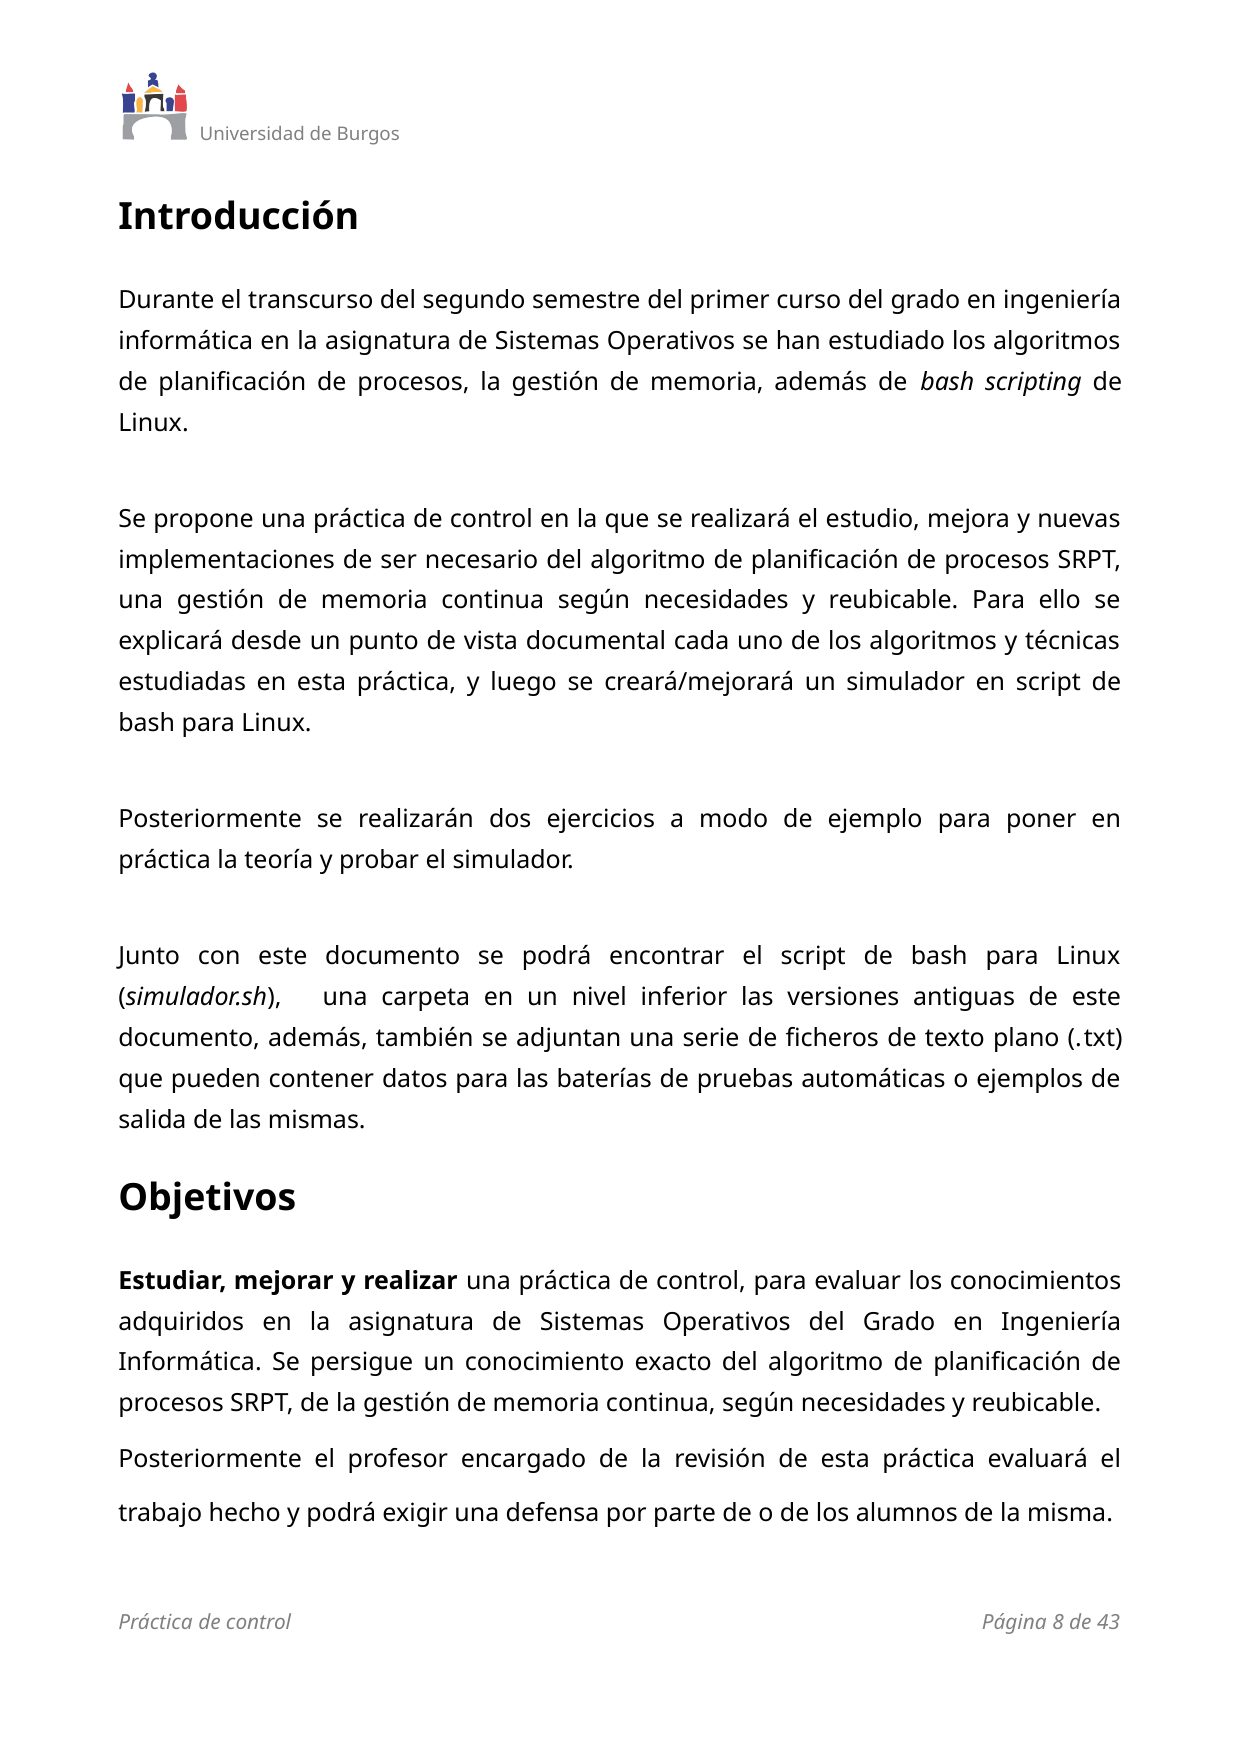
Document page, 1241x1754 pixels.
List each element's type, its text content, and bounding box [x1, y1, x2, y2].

subtitle Objetivos [118, 1170, 1122, 1221]
text Durante el transcurso del segundo semestre del primer curso del grado en ingeniería informática en la asignatura de Sistemas Operativos se han estudiado los algoritmos de planificación de procesos, la gestión de memoria, además de bash scripting de Linux. [118, 282, 1122, 438]
text Posteriormente el profesor encargado de la revisión de esta práctica evaluará el trabajo hecho y podrá exigir una defensa por parte de o de los alumnos de la misma. [118, 1440, 1122, 1532]
text Estudiar, mejorar y realizar una práctica de control, para evaluar los conocimientos adquiridos en la asignatura de Sistemas Operativos del Grado en Ingeniería Informática. Se persigue un conocimiento exacto del algoritmo de planificación de procesos SRPT, de la gestión de memoria continua, según necesidades y reubicable. [118, 1262, 1122, 1419]
subtitle Introducción [118, 189, 1122, 240]
text Junto con este documento se podrá encontrar el script de bash para Linux (simulador.sh), una carpeta en un nivel inferior las versiones antiguas de este documento, además, también se adjuntan una serie de ficheros de texto plano (.txt) que pueden contener datos para las baterías de pruebas automáticas o ejemplos de salida de las mismas. [118, 938, 1122, 1135]
text Posteriormente se realizarán dos ejercicios a modo de ejemplo para poner en práctica la teoría y probar el simulador. [118, 801, 1122, 876]
picture [117, 72, 189, 142]
text Se propone una práctica de control en la que se realizará el estudio, mejora y nuevas implementaciones de ser necesario del algoritmo de planificación de procesos SRPT, una gestión de memoria continua según necesidades y reubicable. Para ello se explicará desde un punto de vista documental cada uno de los algoritmos y técnicas estudiadas en esta práctica, y luego se creará/mejorará un simulador en script de bash para Linux. [118, 500, 1122, 739]
